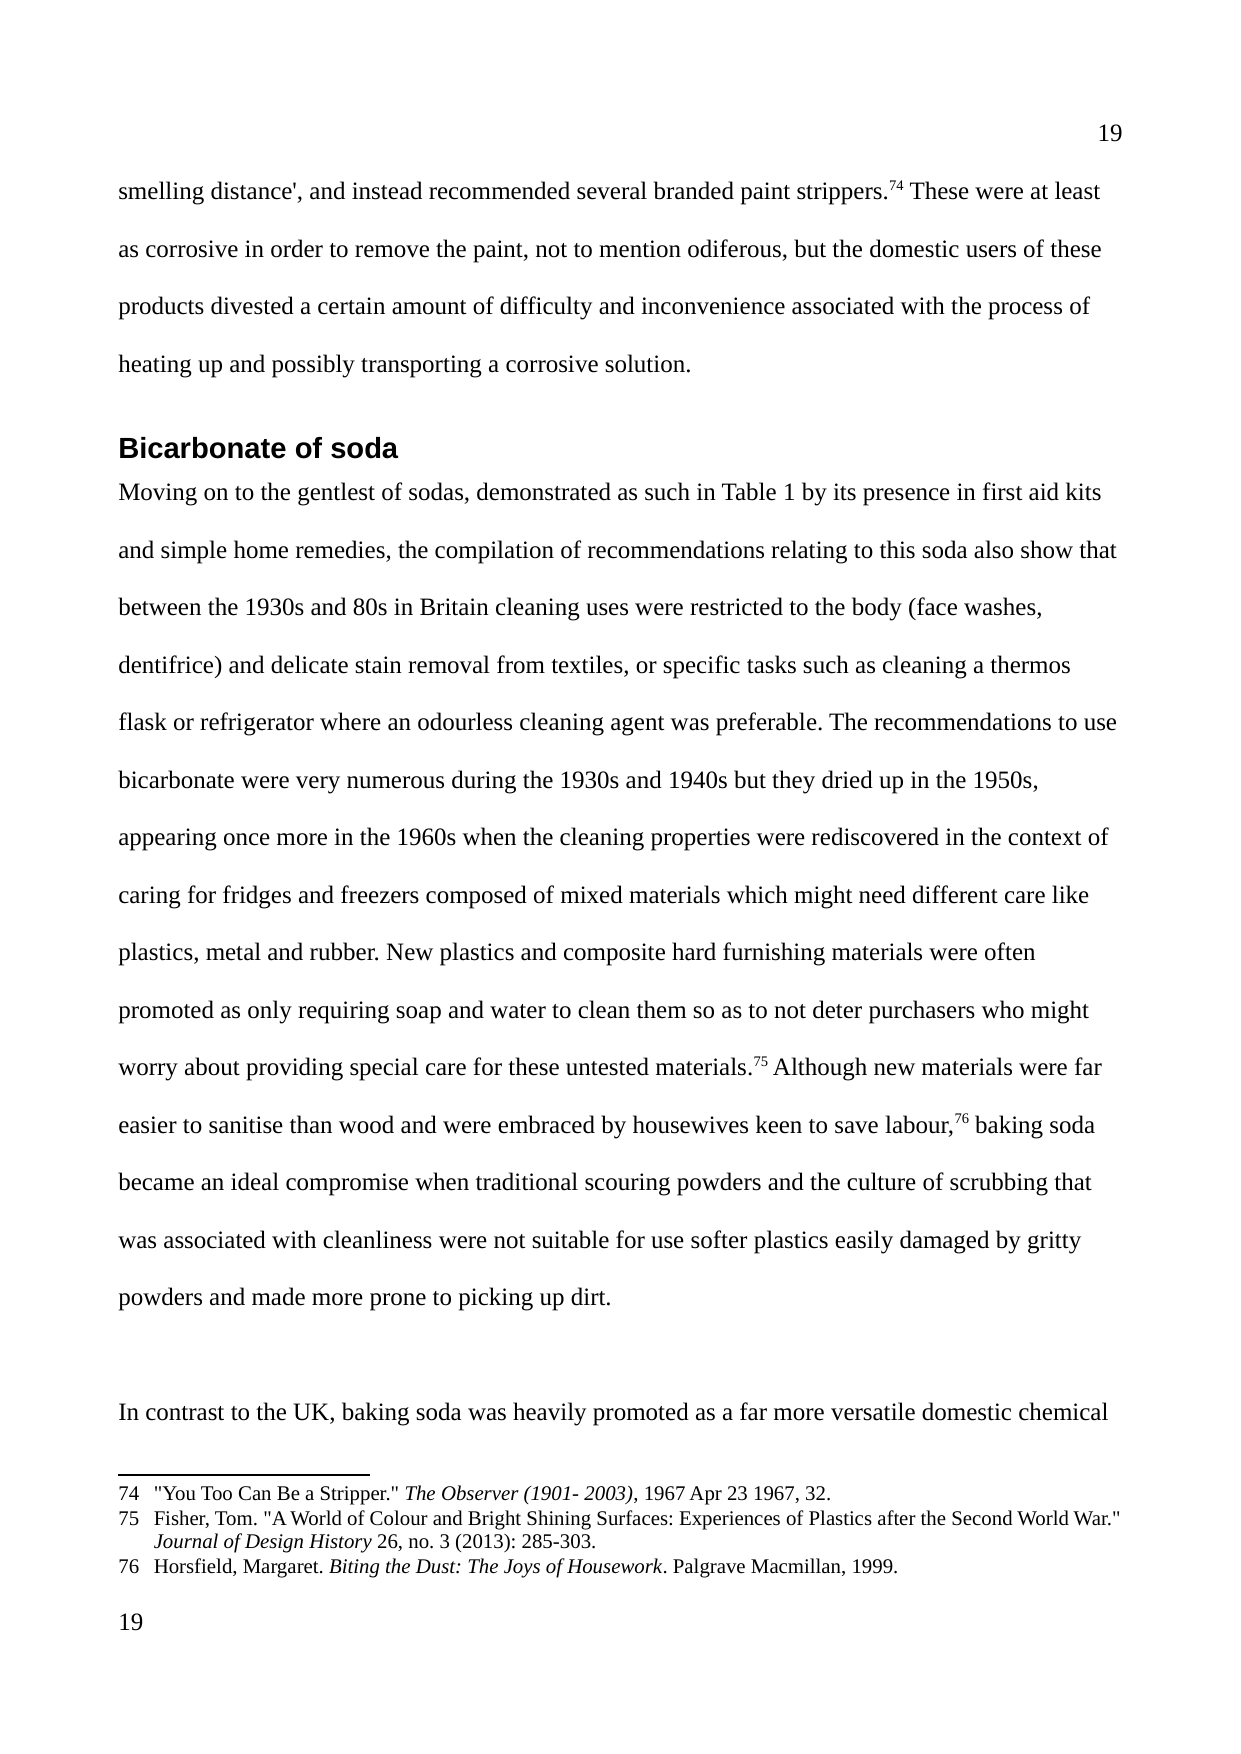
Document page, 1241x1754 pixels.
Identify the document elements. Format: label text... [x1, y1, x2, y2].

text "You Too Can Be a Stripper." The Observer (1901- 2003), 1967 Apr 23 1967, 32. [118, 1481, 1122, 1505]
text In contrast to the UK, baking soda was heavily promoted as a far more versatile domestic chemical [118, 1397, 1122, 1426]
text Horsfield, Margaret. Biting the Dust: The Joys of Housework. Palgrave Macmillan, 1999. [118, 1553, 1122, 1578]
text Moving on to the gentlest of sodas, demonstrated as such in Table 1 by its presence in first aid kits and simple home remedies, the compilation of recommendations relating to this soda also show that between the 1930s and 80s in Britain cleaning uses were restricted to the body (face washes, dentifrice) and delicate stain removal from textiles, or specific tasks such as cleaning a thermos flask or refrigerator where an odourless cleaning agent was preferable. The recommendations to use bicarbonate were very numerous during the 1930s and 1940s but they dried up in the 1950s, appearing once more in the 1960s when the cleaning properties were rediscovered in the context of caring for fridges and freezers composed of mixed materials which might need different care like plastics, metal and rubber. New plastics and composite hard furnishing materials were often promoted as only requiring soap and water to clean them so as to not deter purchasers who might worry about providing special care for these untested materials. Although new materials were far easier to sanitise than wood and were embraced by housewives keen to save labour, baking soda became an ideal compromise when traditional scouring powders and the culture of scrubbing that was associated with cleanliness were not suitable for use softer plastics easily damaged by gritty powders and made more prone to picking up dirt. [118, 477, 1122, 1311]
subtitle Bicarbonate of soda [118, 431, 1122, 465]
text smelling distance', and instead recommended several branded paint strippers. These were at least as corrosive in order to remove the paint, not to mention odiferous, but the domestic users of these products divested a certain amount of difficulty and inconvenience associated with the process of heating up and possibly transporting a corrosive solution. [118, 176, 1122, 378]
text Fisher, Tom. "A World of Colour and Bright Shining Surfaces: Experiences of Plastics after the Second World War." Journal of Design History 26, no. 3 (2013): 285-303. [118, 1505, 1122, 1553]
